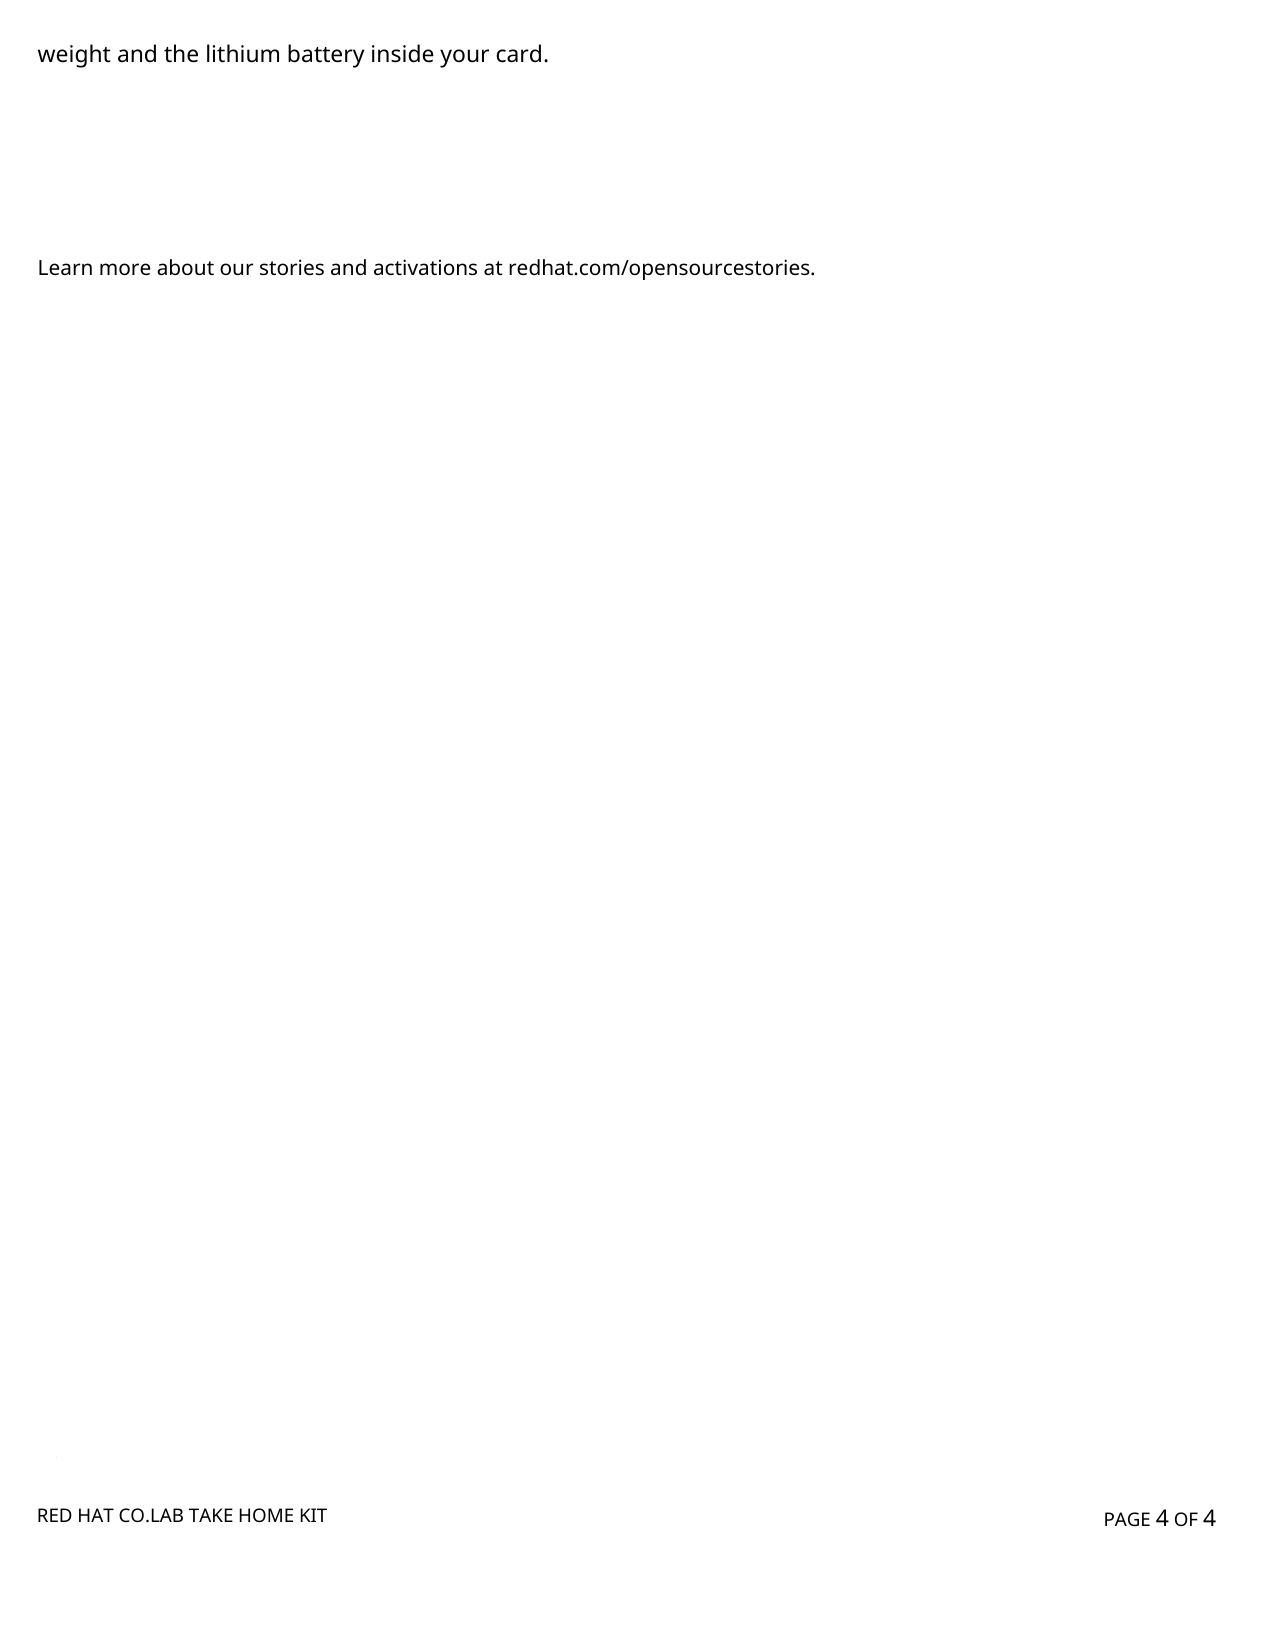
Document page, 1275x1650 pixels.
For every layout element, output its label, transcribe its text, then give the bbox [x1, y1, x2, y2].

text weight and the lithium battery inside your card. [37, 37, 1237, 69]
text Learn more about our stories and activations at redhat.com/opensourcestories. [37, 253, 1237, 282]
